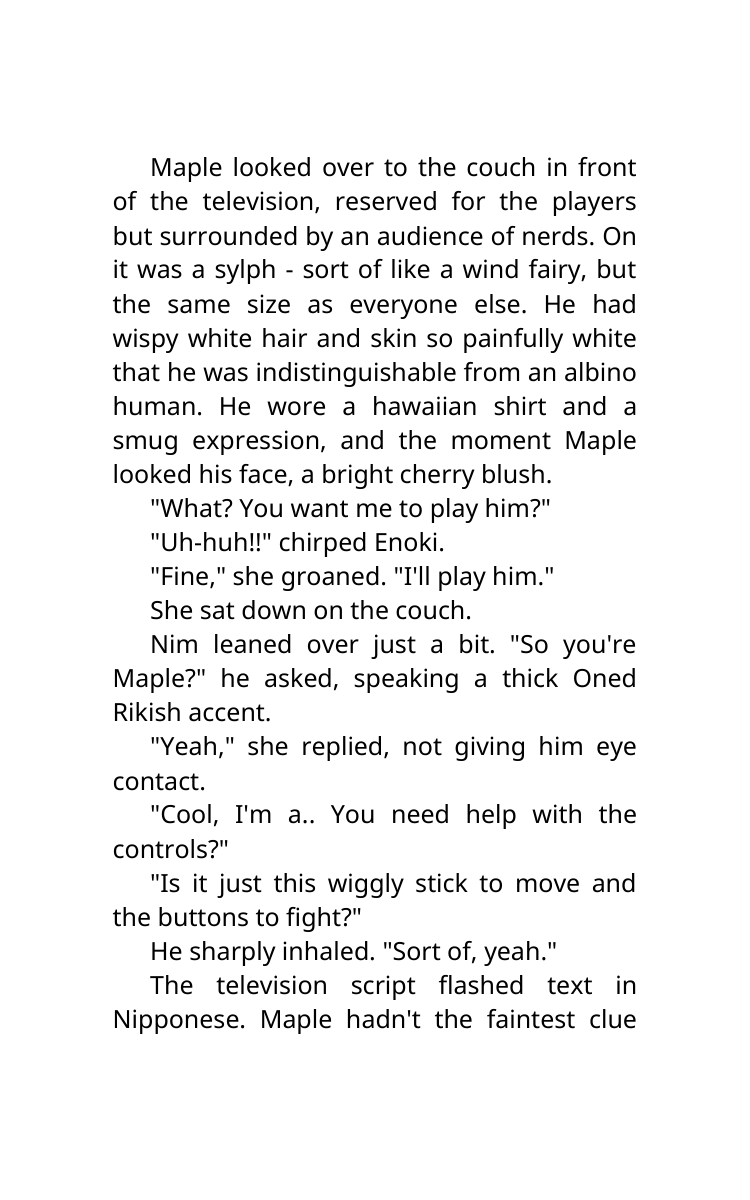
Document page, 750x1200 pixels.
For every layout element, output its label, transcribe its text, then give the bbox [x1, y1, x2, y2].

text Maple looked over to the couch in front of the television, reserved for the players but surrounded by an audience of nerds. On it was a sylph - sort of like a wind fairy, but the same size as everyone else. He had wispy white hair and skin so painfully white that he was indistinguishable from an albino human. He wore a hawaiian shirt and a smug expression, and the moment Maple looked his face, a bright cherry blush. [112, 150, 637, 491]
text "Uh-huh!!" chirped Enoki. [112, 525, 637, 559]
text "Fine," she groaned. "I'll play him." [112, 559, 637, 593]
text "What? You want me to play him?" [112, 491, 637, 525]
text "Yeah," she replied, not giving him eye contact. [112, 729, 637, 797]
text Nim leaned over just a bit. "So you're Maple?" he asked, speaking a thick Oned Rikish accent. [112, 627, 637, 729]
text "Cool, I'm a.. You need help with the controls?" [112, 797, 637, 865]
text "Is it just this wiggly stick to move and the buttons to fight?" [112, 865, 637, 933]
text He sharply inhaled. "Sort of, yeah." [112, 933, 637, 967]
text The television script flashed text in Nipponese. Maple hadn't the faintest clue [112, 967, 637, 1036]
text She sat down on the couch. [112, 593, 637, 627]
